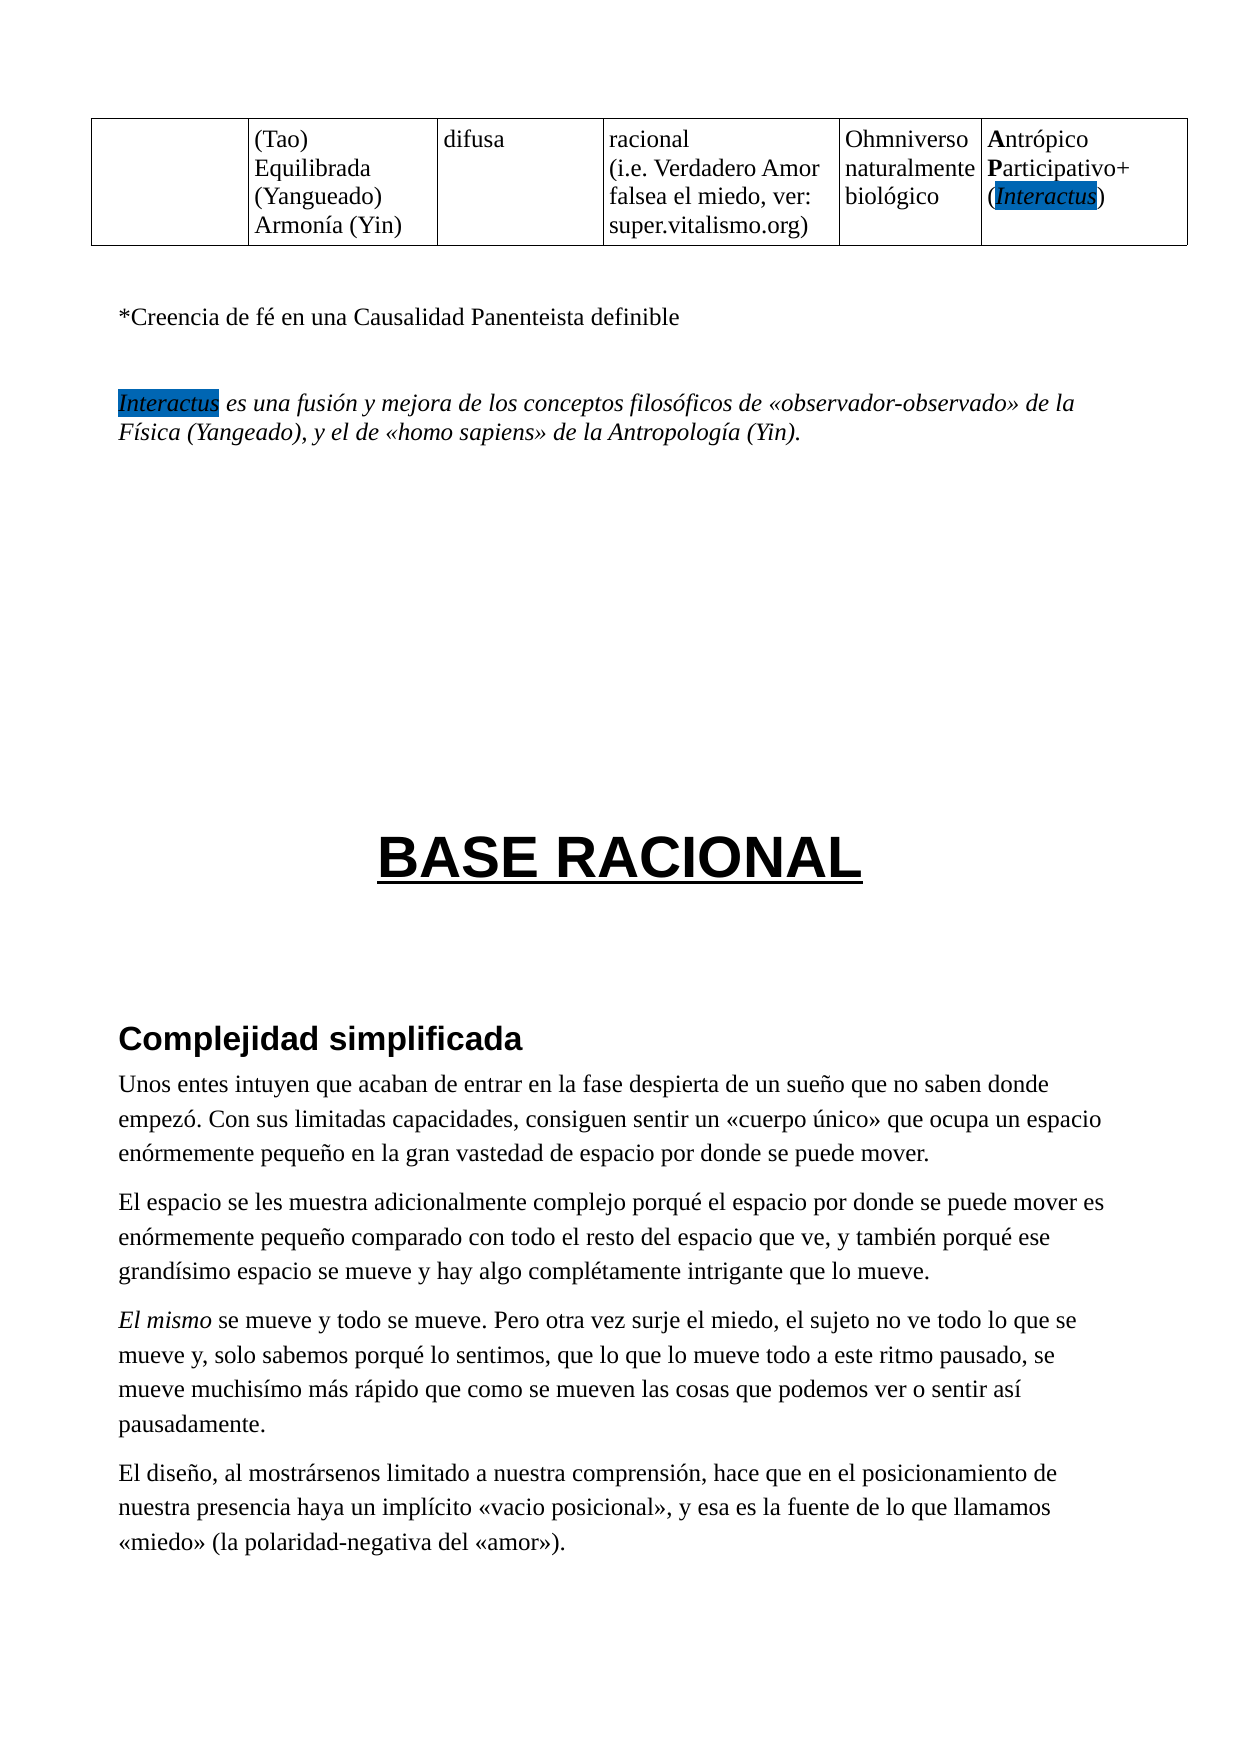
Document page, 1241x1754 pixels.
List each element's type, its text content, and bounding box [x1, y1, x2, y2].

table_cell (Tao) Equilibrada (Yangueado) Armonía (Yin) [249, 119, 437, 245]
subtitle BASE RACIONAL [118, 823, 1122, 890]
table_cell Ohmniverso naturalmente biológico [840, 119, 981, 245]
text Unos entes intuyen que acaban de entrar en la fase despierta de un sueño que no saben donde empezó. Con sus limitadas capacidades, consiguen sentir un «cuerpo único» que ocupa un espacio enórmemente pequeño en la gran vastedad de espacio por donde se puede mover. [118, 1069, 1122, 1167]
table_cell [92, 119, 248, 245]
text El mismo se mueve y todo se mueve. Pero otra vez surje el miedo, el sujeto no ve todo lo que se mueve y, solo sabemos porqué lo sentimos, que lo que lo mueve todo a este ritmo pausado, se mueve muchisímo más rápido que como se mueven las cosas que podemos ver o sentir así pausadamente. [118, 1306, 1122, 1438]
table_cell difusa [438, 119, 603, 245]
table_cell racional (i.e. Verdadero Amor falsea el miedo, ver: super.vitalismo.org) [604, 119, 839, 245]
text *Creencia de fé en una Causalidad Panenteista definible [118, 302, 1122, 331]
table_cell Antrópico Participativo+ (Interactus) [982, 119, 1187, 245]
subtitle Complejidad simplificada [118, 1018, 1122, 1057]
text Interactus es una fusión y mejora de los conceptos filosóficos de «observador-observado» de la Física (Yangeado), y el de «homo sapiens» de la Antropología (Yin). [118, 388, 1122, 446]
text El espacio se les muestra adicionalmente complejo porqué el espacio por donde se puede mover es enórmemente pequeño comparado con todo el resto del espacio que ve, y también porqué ese grandísimo espacio se mueve y hay algo complétamente intrigante que lo mueve. [118, 1187, 1122, 1285]
text El diseño, al mostrársenos limitado a nuestra comprensión, hace que en el posicionamiento de nuestra presencia haya un implícito «vacio posicional», y esa es la fuente de lo que llamamos «miedo» (la polaridad-negativa del «amor»). [118, 1458, 1122, 1556]
